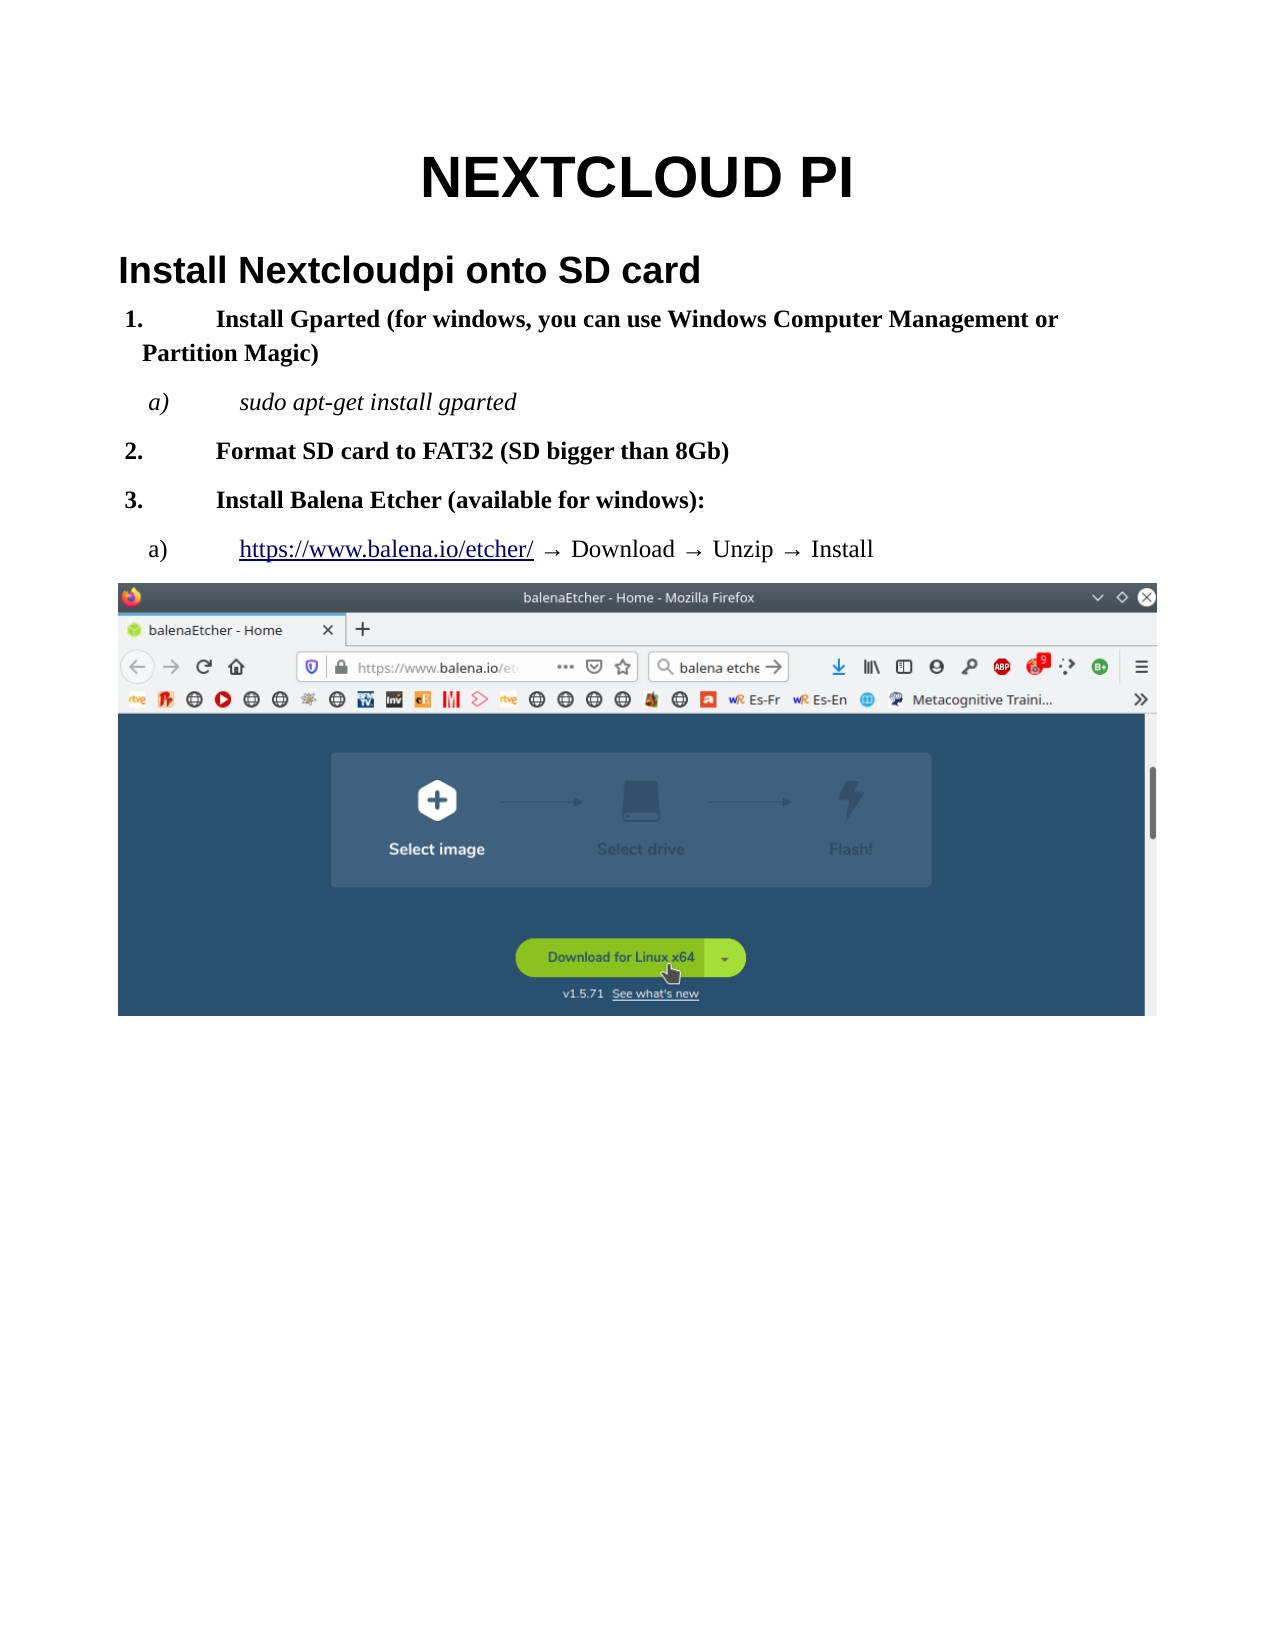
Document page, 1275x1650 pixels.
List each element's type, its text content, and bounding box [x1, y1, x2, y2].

list Format SD card to FAT32 (SD bigger than 8Gb) [118, 436, 1157, 465]
list Install Balena Etcher (available for windows): [118, 486, 1157, 514]
title NEXTCLOUD PI [118, 143, 1157, 210]
list sudo apt-get install gparted [142, 387, 1157, 416]
picture [118, 583, 1157, 1016]
subtitle Install Nextcloudpi onto SD card [118, 248, 1157, 291]
list https://www.balena.io/etcher/ → Download → Unzip → Install [142, 534, 1157, 563]
list Install Gparted (for windows, you can use Windows Computer Management or Partition Magic) [118, 304, 1157, 367]
